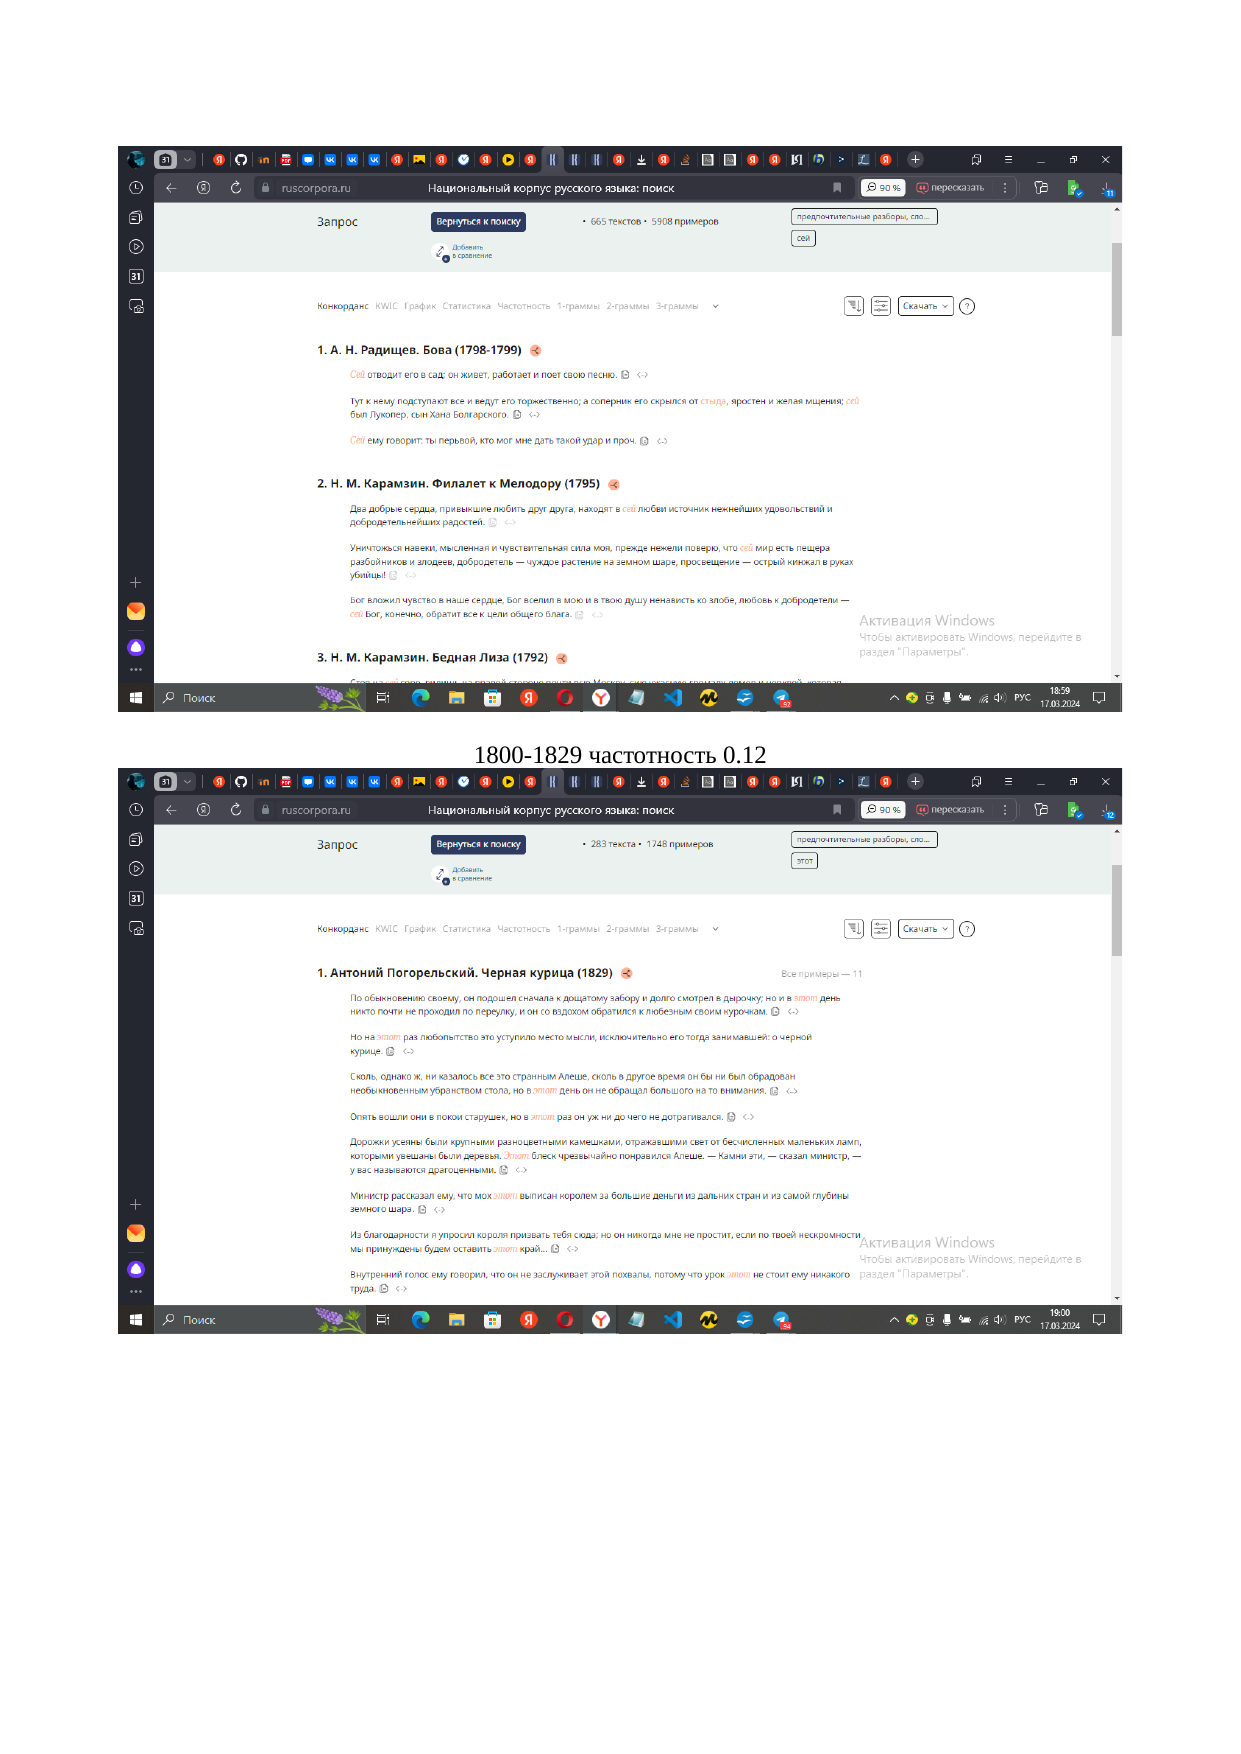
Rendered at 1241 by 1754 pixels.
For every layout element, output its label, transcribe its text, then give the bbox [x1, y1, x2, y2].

text 1800-1829 частотность 0.12 [118, 740, 1122, 768]
picture [118, 146, 1123, 712]
picture [118, 768, 1123, 1334]
